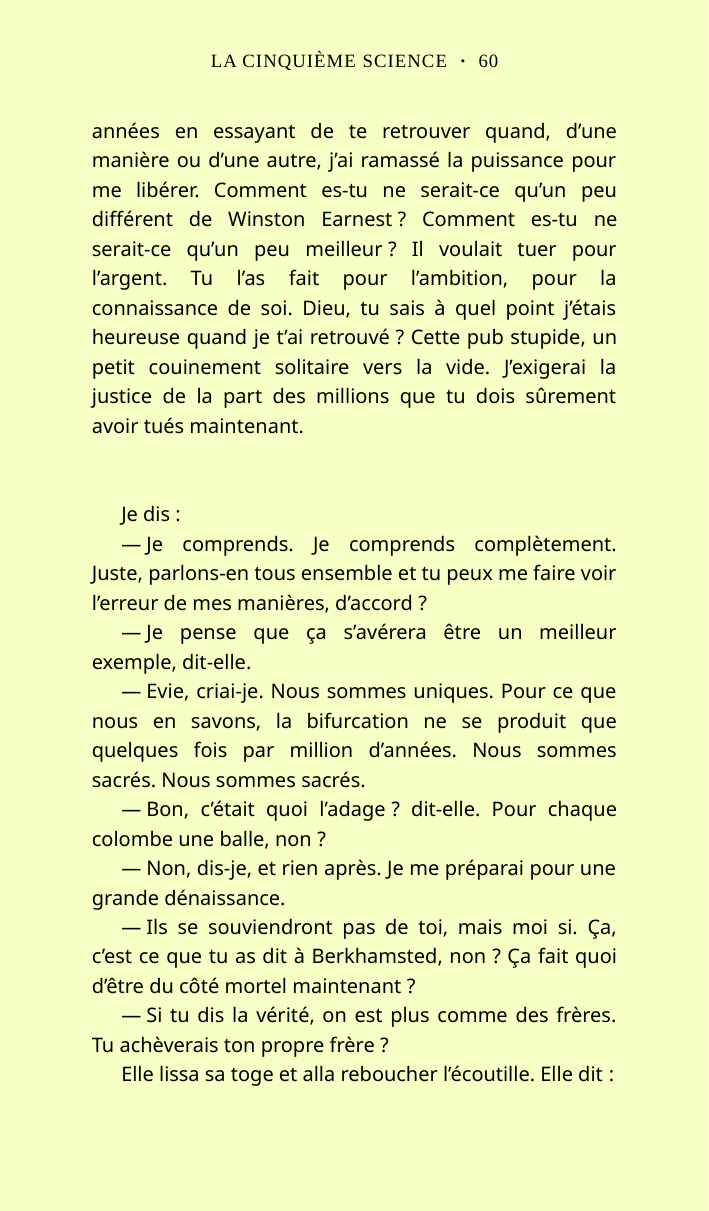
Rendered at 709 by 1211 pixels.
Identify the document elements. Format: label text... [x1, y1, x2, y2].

text — Non, dis-je, et rien après. Je me préparai pour une grande dénaissance. [92, 852, 617, 911]
text années en essayant de te retrouver quand, d’une manière ou d’une autre, j’ai ramassé la puissance pour me libérer. Comment es-tu ne serait-ce qu’un peu différent de Winston Earnest ? Comment es-tu ne serait-ce qu’un peu meilleur ? Il voulait tuer pour l’argent. Tu l’as fait pour l’ambition, pour la connaissance de soi. Dieu, tu sais à quel point j’étais heureuse quand je t’ai retrouvé ? Cette pub stupide, un petit couinement solitaire vers la vide. J’exigerai la justice de la part des millions que tu dois sûrement avoir tués maintenant. [92, 115, 617, 439]
text — Evie, criai-je. Nous sommes uniques. Pour ce que nous en savons, la bifurcation ne se produit que quelques fois par million d’années. Nous sommes sacrés. Nous sommes sacrés. [92, 675, 617, 793]
text — Bon, c’était quoi l’adage ? dit-elle. Pour chaque colombe une balle, non ? [92, 793, 617, 852]
text — Si tu dis la vérité, on est plus comme des frères. Tu achèverais ton propre frère ? [92, 999, 617, 1058]
text — Je pense que ça s’avérera être un meilleur exemple, dit-elle. [92, 616, 617, 675]
text Elle lissa sa toge et alla reboucher l’écoutille. Elle dit : [92, 1058, 617, 1088]
text — Je comprends. Je comprends complètement. Juste, parlons-en tous ensemble et tu peux me faire voir l’erreur de mes manières, d’accord ? [92, 528, 617, 616]
text — Ils se souviendront pas de toi, mais moi si. Ça, c’est ce que tu as dit à Berkhamsted, non ? Ça fait quoi d’être du côté mortel maintenant ? [92, 911, 617, 999]
text Je dis : [92, 498, 617, 528]
